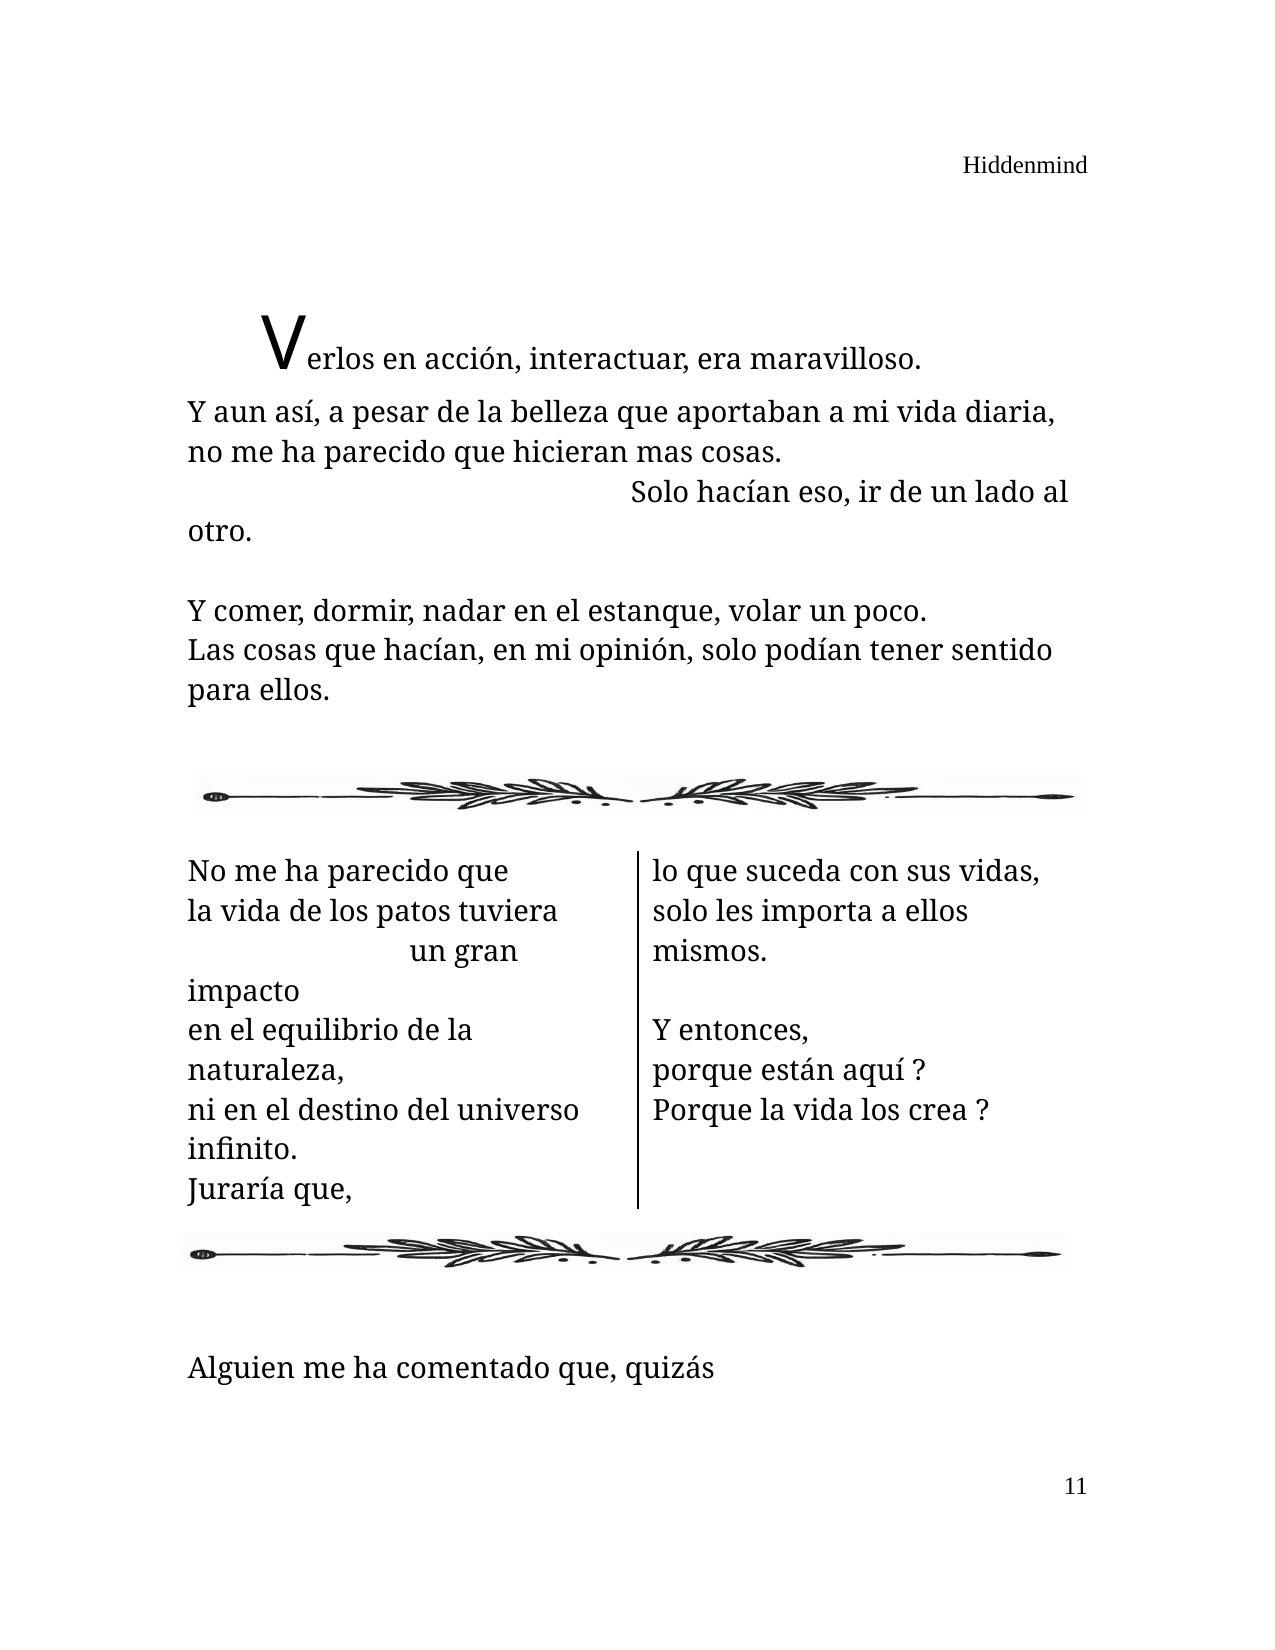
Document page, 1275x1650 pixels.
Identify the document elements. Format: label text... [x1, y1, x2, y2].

text Alguien me ha comentado que, quizás [187, 1348, 1087, 1387]
picture [180, 1232, 1070, 1269]
text Porque la vida los crea ? [652, 1089, 1087, 1128]
text en el equilibrio de la naturaleza, [187, 1009, 622, 1089]
text lo que suceda con sus vidas, [652, 851, 1087, 890]
text Y comer, dormir, nadar en el estanque, volar un poco. [187, 590, 1087, 630]
text Solo hacían eso, ir de un lado al otro. [187, 471, 1087, 550]
text Juraría que, [187, 1168, 622, 1208]
text no me ha parecido que hicieran mas cosas. [187, 431, 1087, 471]
text la vida de los patos tuviera [187, 890, 622, 930]
text ni en el destino del universo infinito. [187, 1089, 622, 1168]
picture [193, 774, 1083, 811]
text No me ha parecido que [187, 851, 622, 890]
text Las cosas que hacían, en mi opinión, solo podían tener sentido para ellos. [187, 630, 1087, 709]
text solo les importa a ellos mismos. [652, 890, 1087, 970]
text Verlos en acción, interactuar, era maravilloso. [187, 289, 1087, 392]
text porque están aquí ? [652, 1049, 1087, 1089]
text Y aun así, a pesar de la belleza que aportaban a mi vida diaria, [187, 392, 1087, 431]
text Y entonces, [652, 1009, 1087, 1049]
text un gran impacto [187, 930, 622, 1009]
